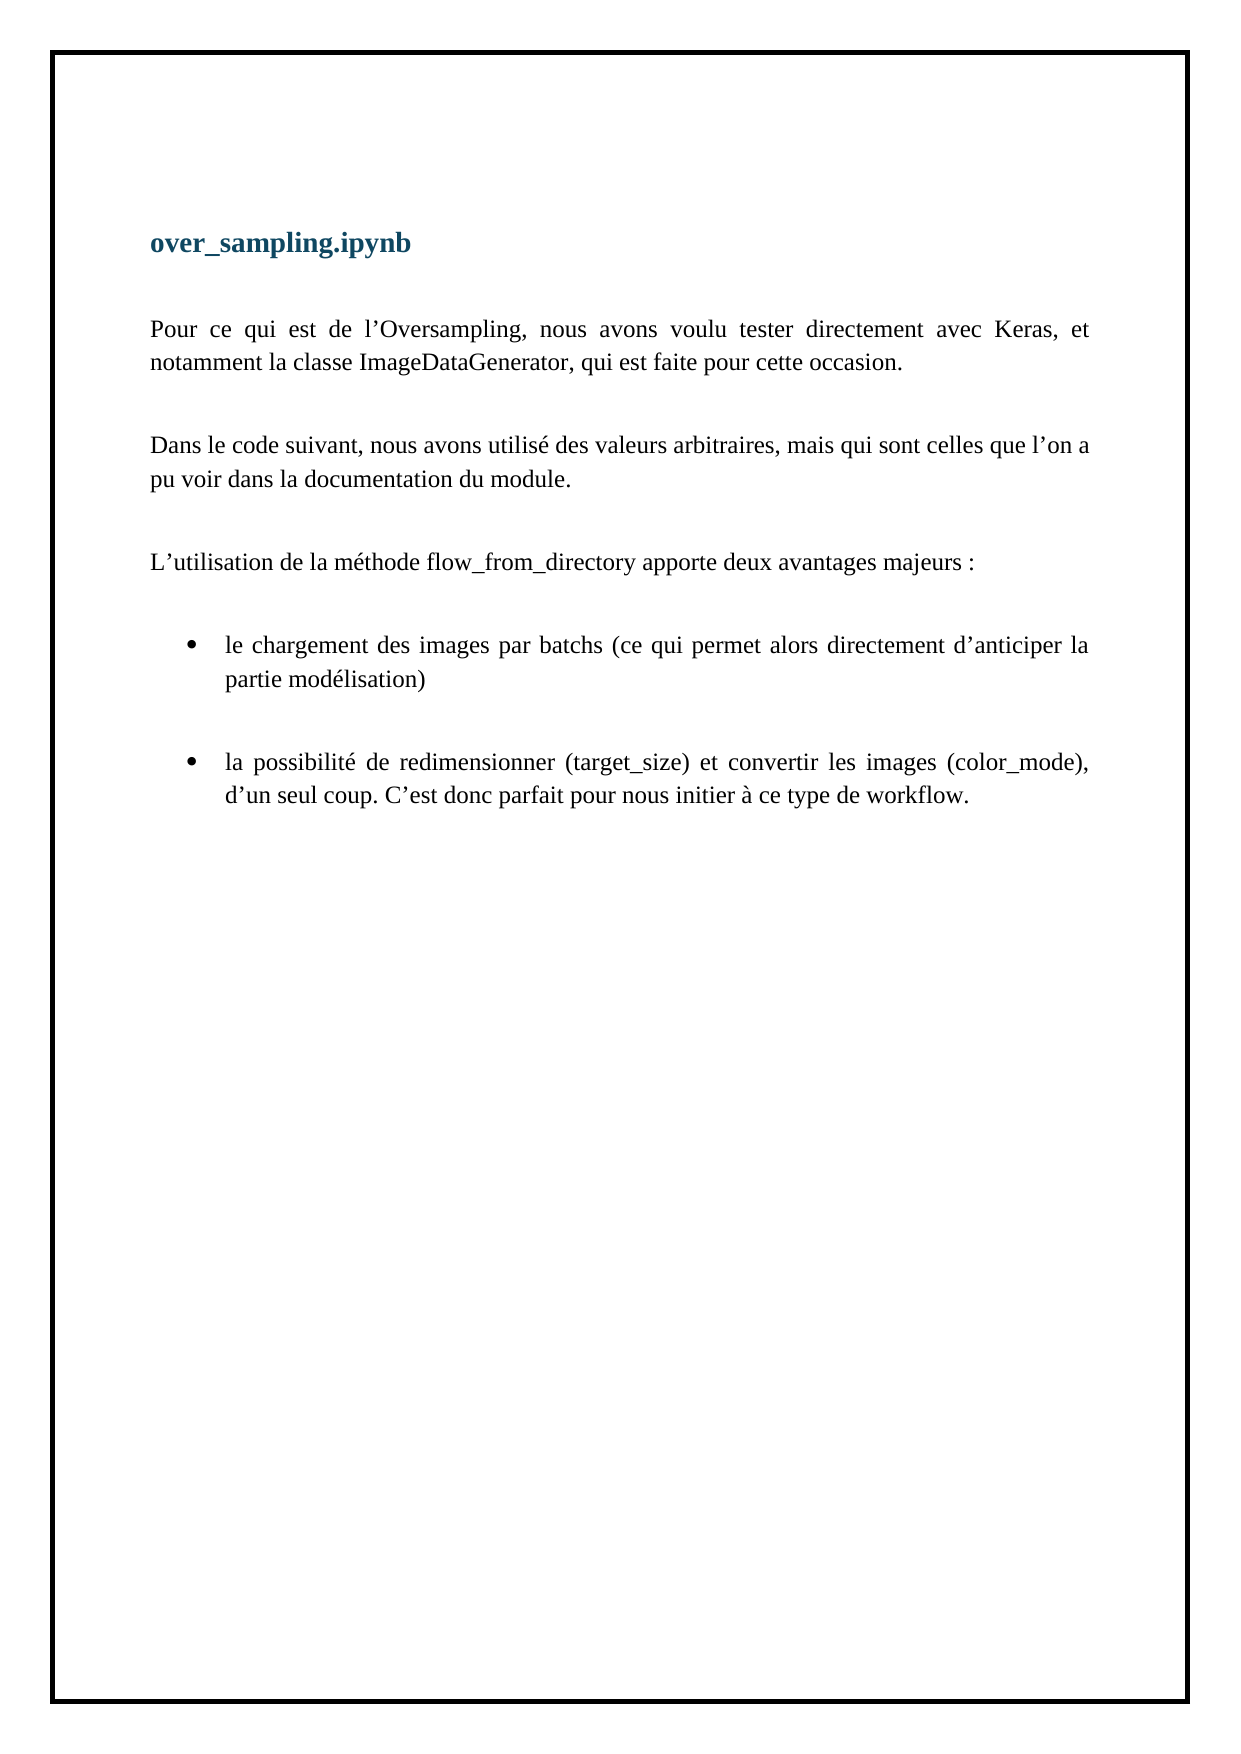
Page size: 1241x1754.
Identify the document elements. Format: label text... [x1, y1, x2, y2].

text L’utilisation de la méthode flow_from_directory apporte deux avantages majeurs : [150, 547, 1090, 576]
text Dans le code suivant, nous avons utilisé des valeurs arbitraires, mais qui sont celles que l’on a pu voir dans la documentation du module. [150, 431, 1090, 493]
list le chargement des images par batchs (ce qui permet alors directement d’anticiper la partie modélisation) [187, 631, 1090, 693]
list la possibilité de redimensionner (target_size) et convertir les images (color_mode), d’un seul coup. C’est donc parfait pour nous initier à ce type de workflow. [187, 747, 1090, 809]
subtitle over_sampling.ipynb [150, 225, 1090, 258]
text Pour ce qui est de l’Oversampling, nous avons voulu tester directement avec Keras, et notamment la classe ImageDataGenerator, qui est faite pour cette occasion. [150, 314, 1090, 376]
